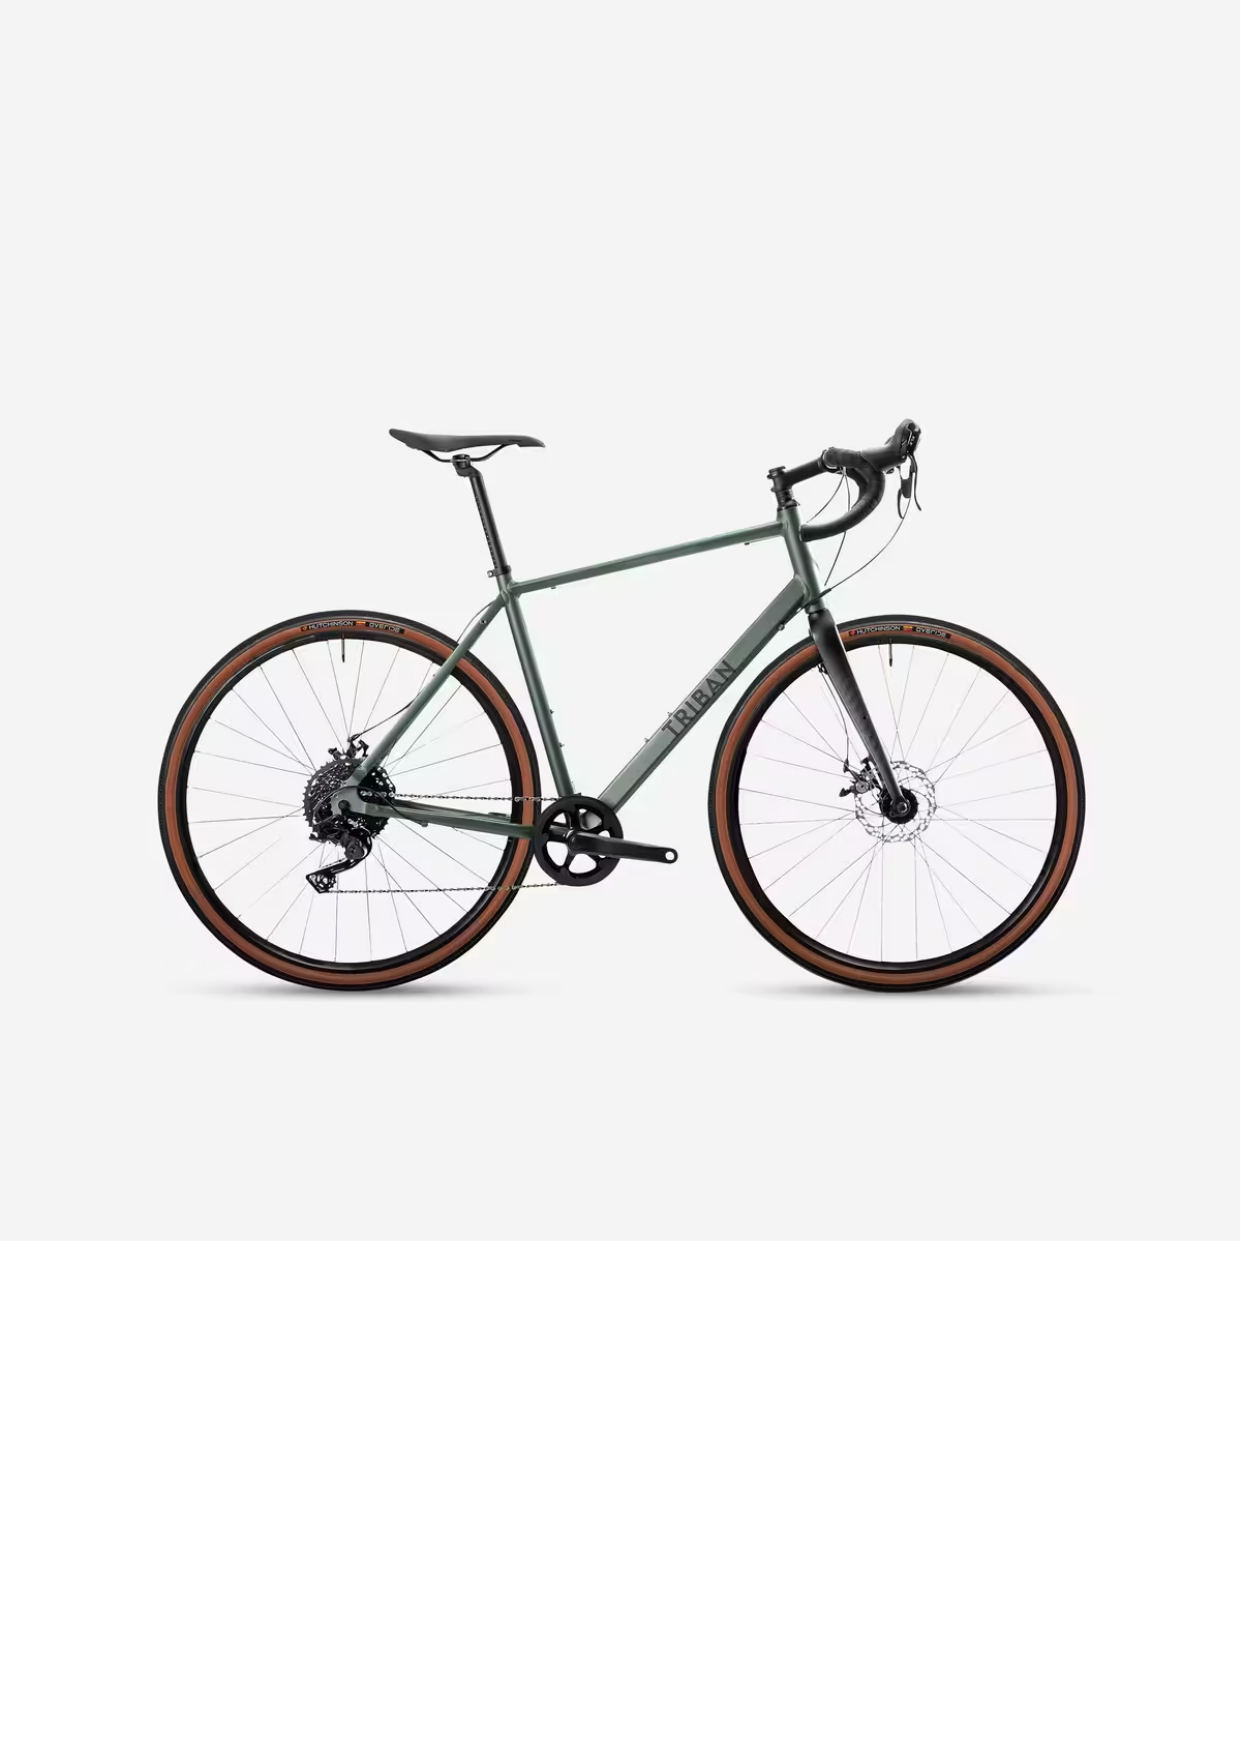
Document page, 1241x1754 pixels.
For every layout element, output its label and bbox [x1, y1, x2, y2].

picture [0, 0, 1241, 1241]
